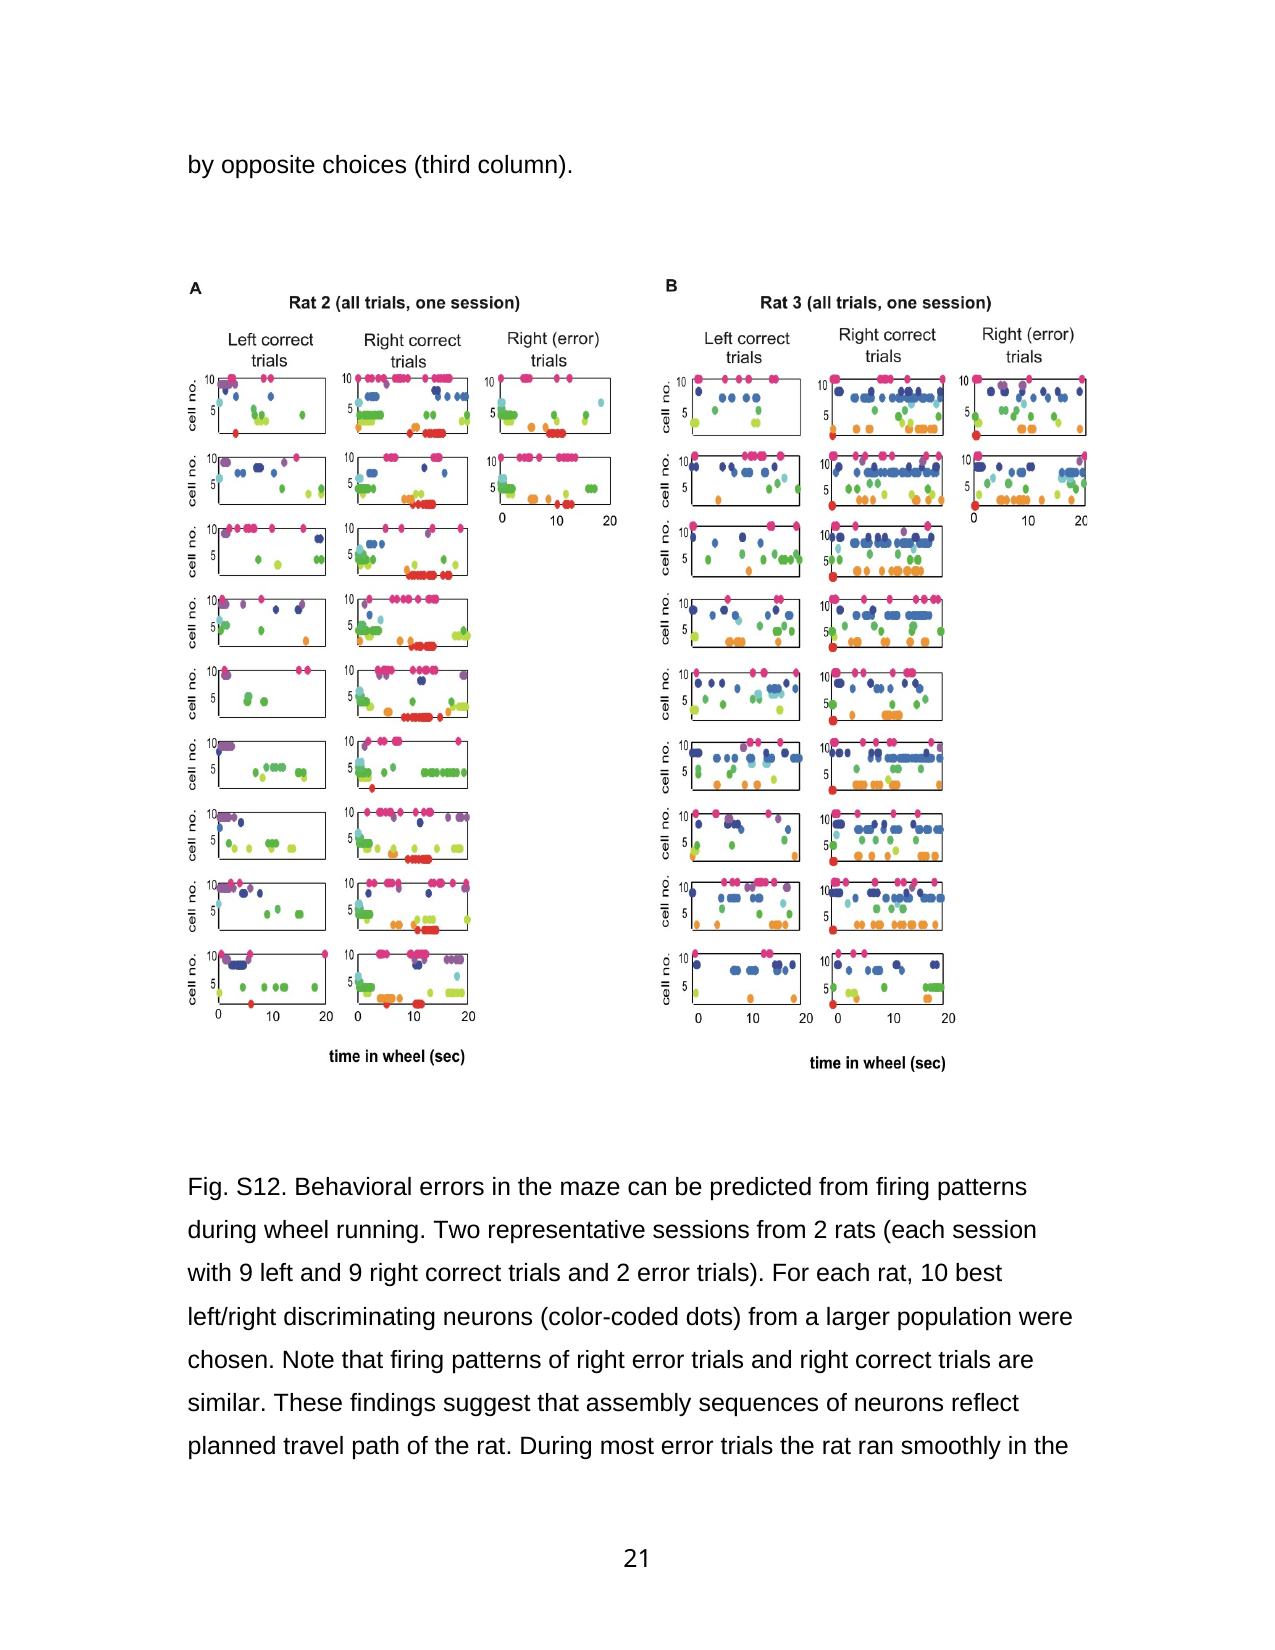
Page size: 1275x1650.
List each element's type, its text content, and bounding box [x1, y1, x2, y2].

text by opposite choices (third column). [187, 150, 1087, 179]
text Fig. S12. Behavioral errors in the maze can be predicted from firing patterns during wheel running. Two representative sessions from 2 rats (each session with 9 left and 9 right correct trials and 2 error trials). For each rat, 10 best left/right discriminating neurons (color-coded dots) from a larger population were chosen. Note that firing patterns of right error trials and right correct trials are similar. These findings suggest that assembly sequences of neurons reflect planned travel path of the rat. During most error trials the rat ran smoothly in the [187, 1172, 1087, 1460]
picture [187, 279, 1088, 1072]
